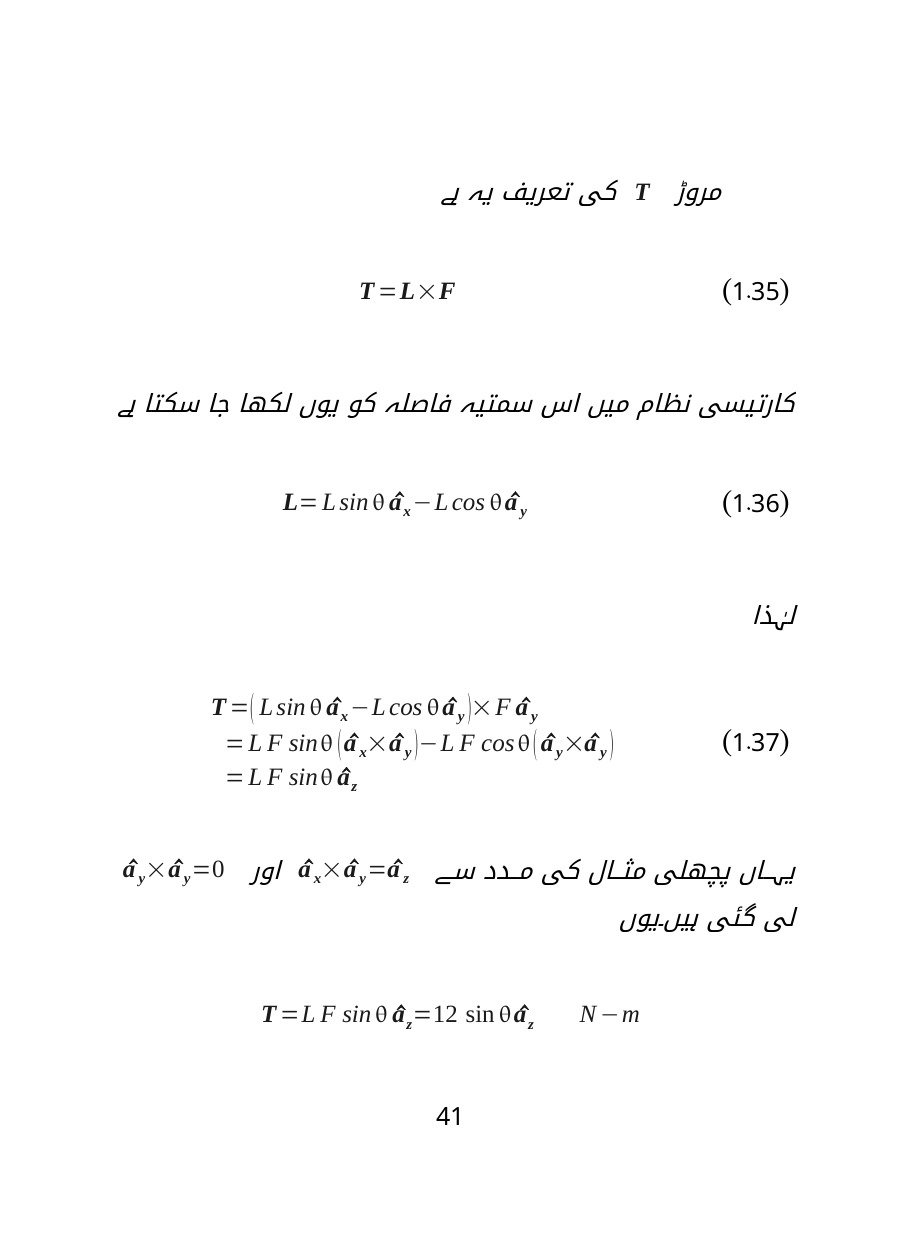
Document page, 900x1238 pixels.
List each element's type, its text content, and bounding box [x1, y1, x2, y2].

text یہاں پچھلی مثال کی مدد سے اور لی گئی ہیں۔یوں [105, 847, 795, 942]
text مروڑ کی تعریف یہ ہے [105, 168, 795, 216]
text کارتیسی نظام میں اس سمتیہ فاصلہ کو یوں لکھا جا سکتا ہے [105, 380, 795, 428]
table_header (1.35) [700, 262, 795, 334]
text لہٰذا [105, 592, 795, 640]
table_header [105, 262, 700, 334]
table_header [105, 686, 711, 813]
table_header [105, 474, 696, 546]
table_header (1.37) [711, 686, 795, 813]
table_header (1.36) [696, 474, 795, 546]
